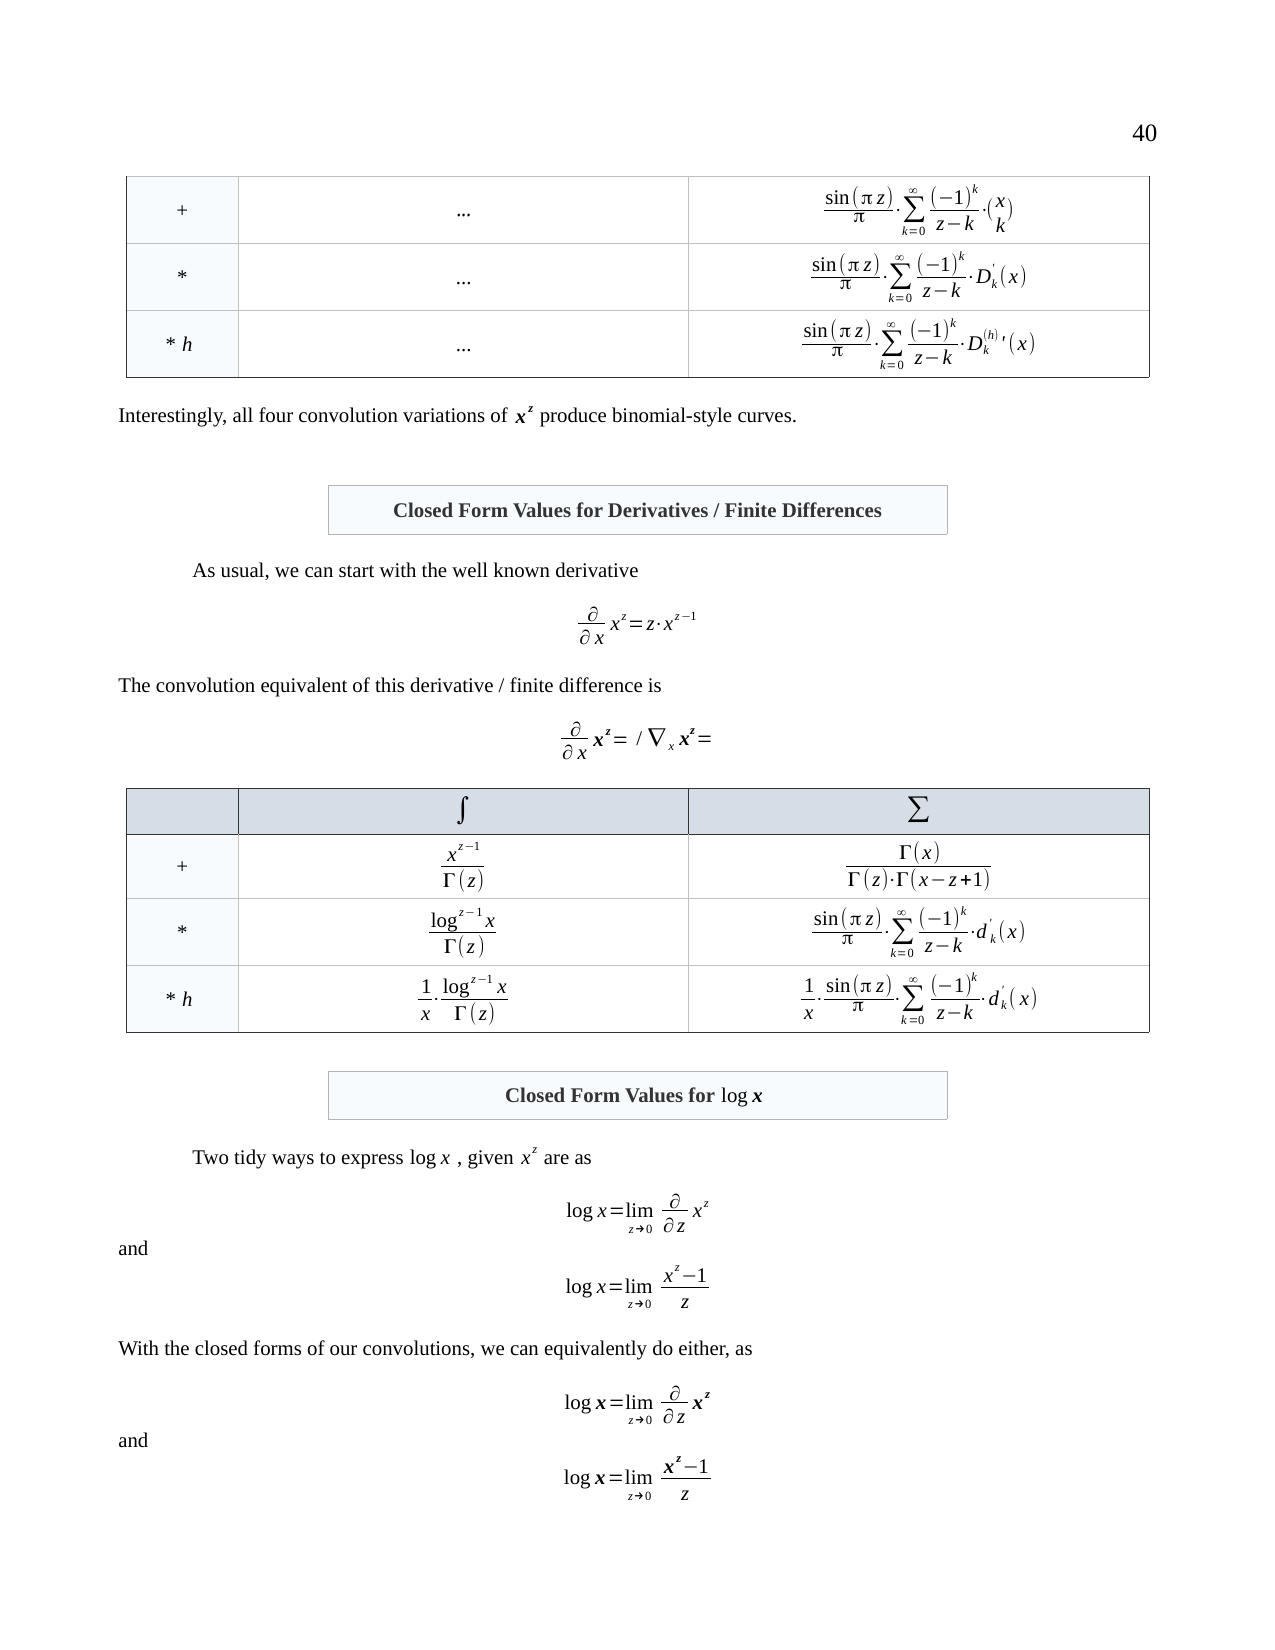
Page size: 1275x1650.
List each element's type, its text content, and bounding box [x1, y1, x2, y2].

text Two tidy ways to express, givenare as [118, 1143, 1157, 1169]
table_cell [689, 177, 1149, 243]
table_cell [689, 244, 1149, 310]
table_cell * [127, 311, 238, 377]
text As usual, we can start with the well known derivative [118, 558, 1157, 582]
table_cell [239, 899, 688, 965]
text Closed Form Values for Derivatives / Finite Differences [329, 486, 947, 534]
text The convolution equivalent of this derivative / finite difference is [118, 673, 1157, 697]
text Interestingly, all four convolution variations ofproduce binomial-style curves. [118, 401, 1157, 427]
table_cell * [127, 899, 238, 965]
table_cell [689, 311, 1149, 377]
table_cell [689, 899, 1149, 965]
text Closed Form Values for [329, 1072, 947, 1119]
table_cell [239, 835, 688, 898]
text / [118, 721, 1157, 764]
table_header [689, 789, 1149, 834]
table_cell ... [239, 177, 688, 243]
table_cell + [127, 177, 238, 243]
table_header [127, 789, 238, 834]
table_cell * [127, 244, 238, 310]
table_cell ... [239, 311, 688, 377]
table_cell [239, 966, 688, 1032]
table_cell + [127, 835, 238, 898]
table_cell [689, 966, 1149, 1032]
table_header [239, 789, 688, 834]
table_cell ... [239, 244, 688, 310]
text and [118, 1236, 1157, 1260]
text and [118, 1427, 1157, 1452]
text With the closed forms of our convolutions, we can equivalently do either, as [118, 1336, 1157, 1360]
table_cell * [127, 966, 238, 1032]
table_cell [689, 835, 1149, 898]
